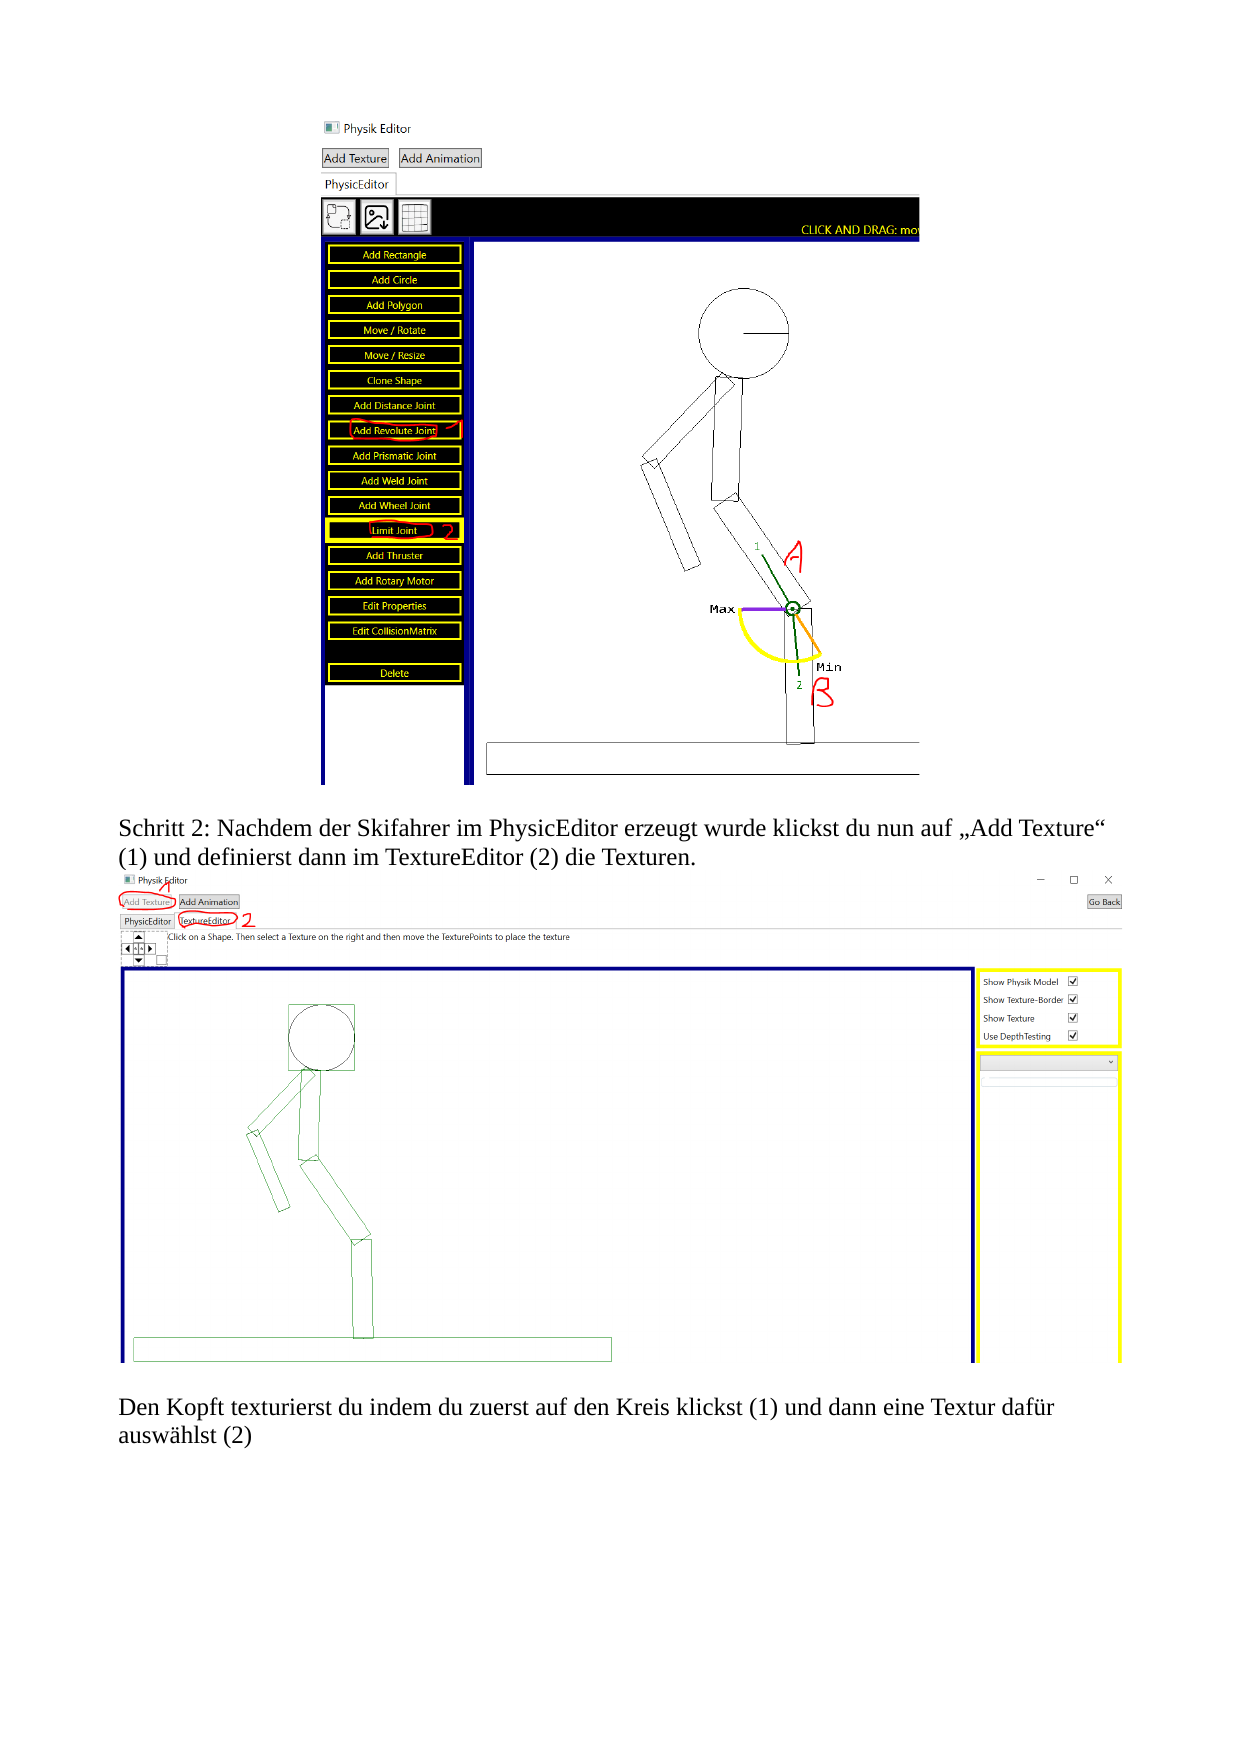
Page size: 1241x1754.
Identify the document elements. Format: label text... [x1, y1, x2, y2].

picture [321, 118, 920, 785]
picture [118, 870, 1123, 1363]
text Schritt 2: Nachdem der Skifahrer im PhysicEditor erzeugt wurde klickst du nun auf „Add Texture“ (1) und definierst dann im TextureEditor (2) die Texturen. [118, 813, 1122, 870]
text Den Kopft texturierst du indem du zuerst auf den Kreis klickst (1) und dann eine Textur dafür auswählst (2) [118, 1392, 1122, 1449]
